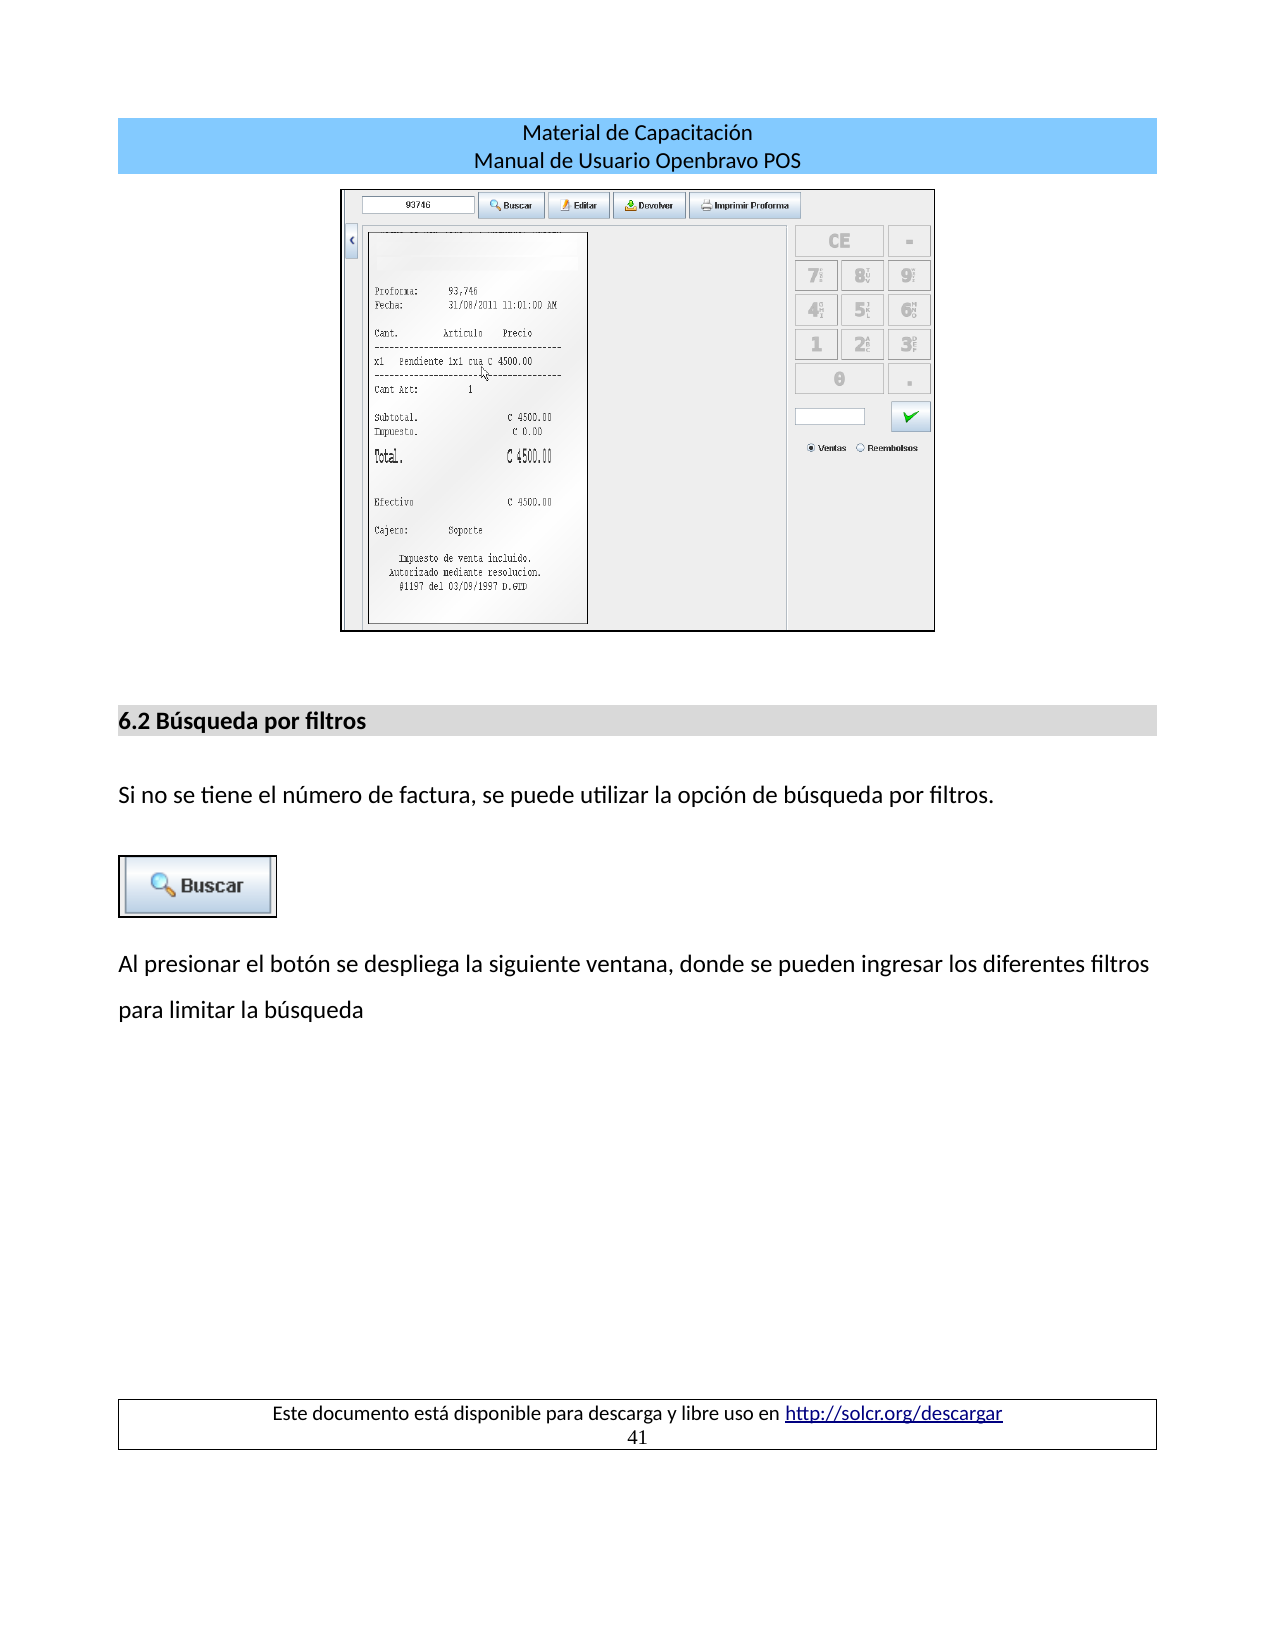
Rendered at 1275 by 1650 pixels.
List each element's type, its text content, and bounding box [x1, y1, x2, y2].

text Si no se tiene el número de factura, se puede utilizar la opción de búsqueda por filtros. [118, 779, 1157, 809]
text Al presionar el botón se despliega la siguiente ventana, donde se pueden ingresar los diferentes filtros para limitar la búsqueda [118, 948, 1157, 1024]
subtitle 6.2 Búsqueda por filtros [118, 705, 1157, 736]
